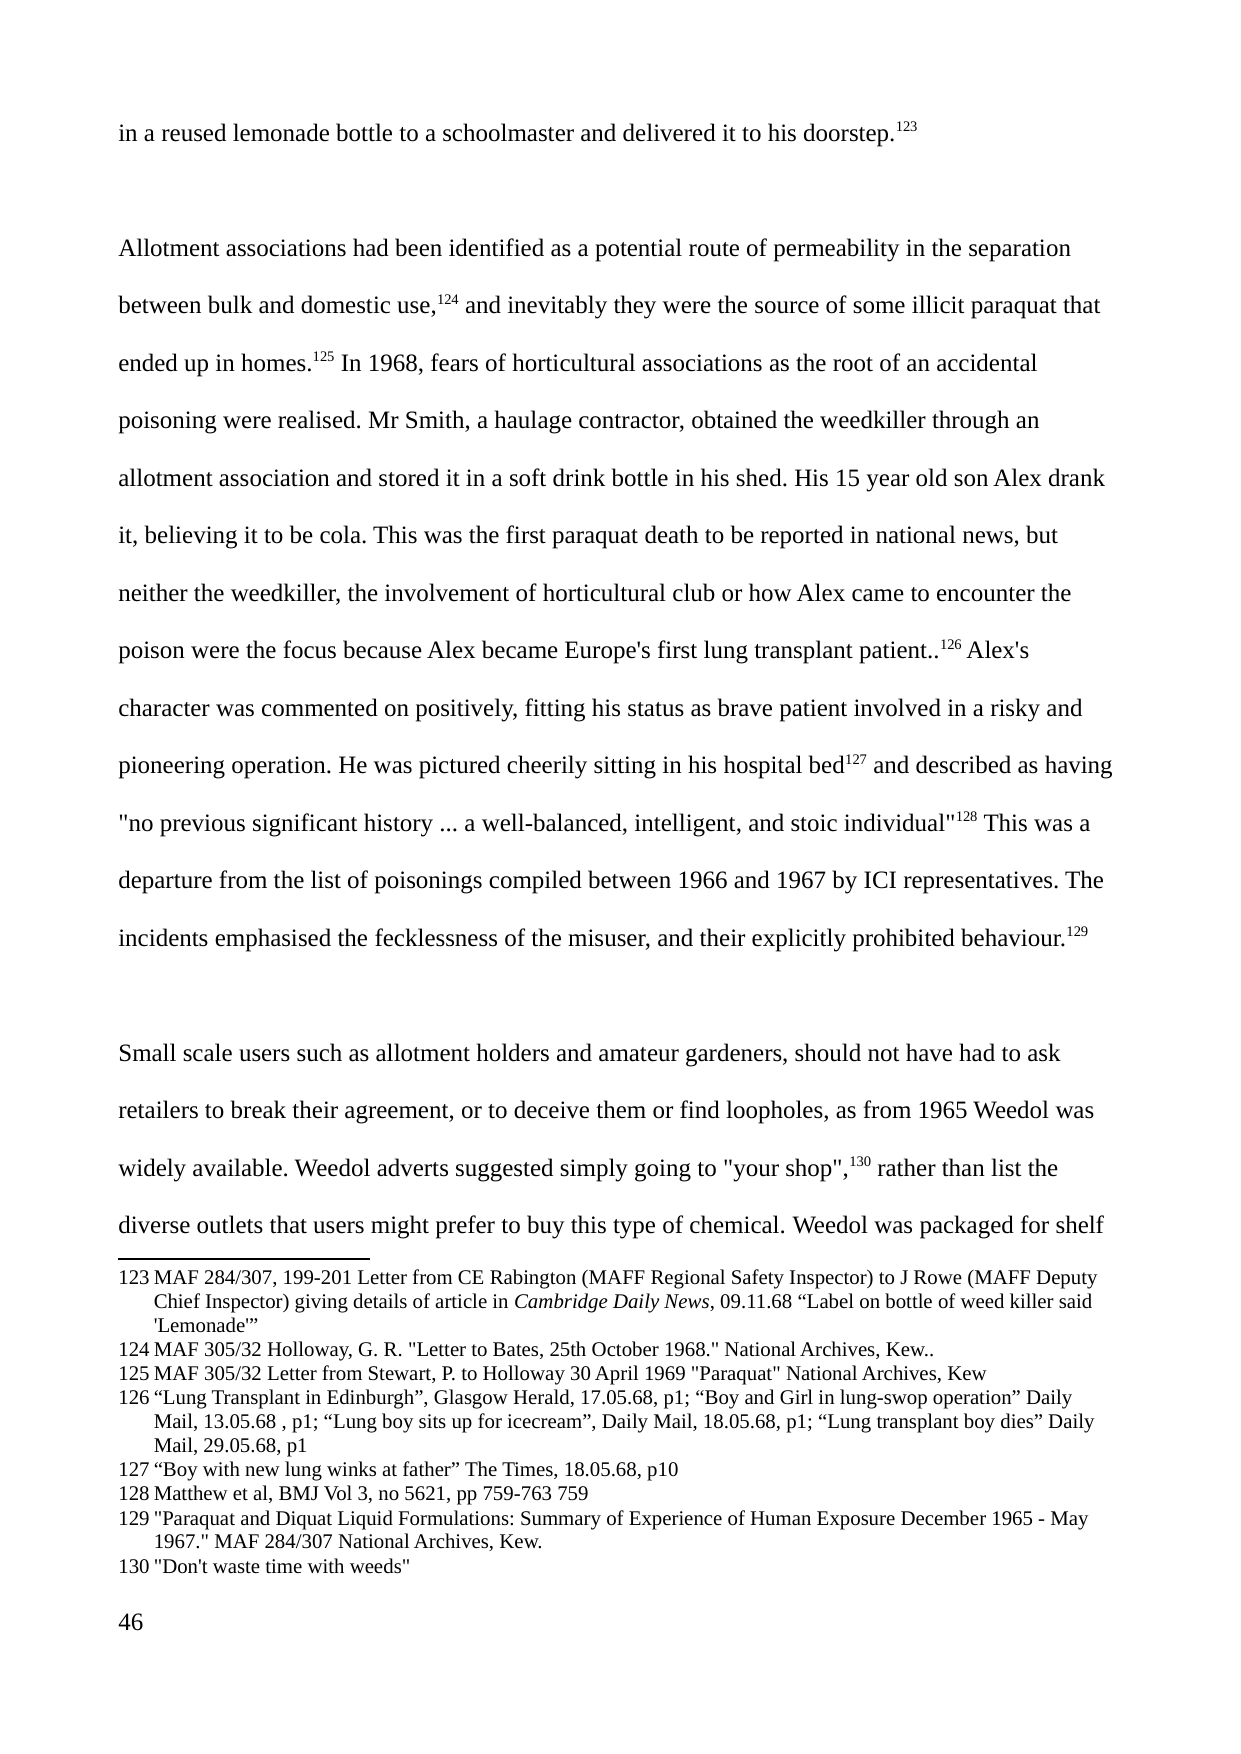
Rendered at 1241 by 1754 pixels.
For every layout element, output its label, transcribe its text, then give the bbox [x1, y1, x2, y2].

text "Paraquat and Diquat Liquid Formulations: Summary of Experience of Human Exposure December 1965 - May 1967." MAF 284/307 National Archives, Kew. [118, 1505, 1122, 1553]
text in a reused lemonade bottle to a schoolmaster and delivered it to his doorstep. [118, 118, 1122, 147]
text Matthew et al, BMJ Vol 3, no 5621, pp 759-763 759 [118, 1481, 1122, 1505]
text MAF 305/32 Holloway, G. R. "Letter to Bates, 25th October 1968." National Archives, Kew.. [118, 1337, 1122, 1361]
text MAF 305/32 Letter from Stewart, P. to Holloway 30 April 1969 "Paraquat" National Archives, Kew [118, 1361, 1122, 1385]
text "Don't waste time with weeds" [118, 1553, 1122, 1578]
text “Lung Transplant in Edinburgh”, Glasgow Herald, 17.05.68, p1; “Boy and Girl in lung-swop operation” Daily Mail, 13.05.68 , p1; “Lung boy sits up for icecream”, Daily Mail, 18.05.68, p1; “Lung transplant boy dies” Daily Mail, 29.05.68, p1 [118, 1385, 1122, 1457]
text “Boy with new lung winks at father” The Times, 18.05.68, p10 [118, 1457, 1122, 1481]
text Allotment associations had been identified as a potential route of permeability in the separation between bulk and domestic use, and inevitably they were the source of some illicit paraquat that ended up in homes. In 1968, fears of horticultural associations as the root of an accidental poisoning were realised. Mr Smith, a haulage contractor, obtained the weedkiller through an allotment association and stored it in a soft drink bottle in his shed. His 15 year old son Alex drank it, believing it to be cola. This was the first paraquat death to be reported in national news, but neither the weedkiller, the involvement of horticultural club or how Alex came to encounter the poison were the focus because Alex became Europe's first lung transplant patient.. Alex's character was commented on positively, fitting his status as brave patient involved in a risky and pioneering operation. He was pictured cheerily sitting in his hospital bed and described as having "no previous significant history ... a well-balanced, intelligent, and stoic individual" This was a departure from the list of poisonings compiled between 1966 and 1967 by ICI representatives. The incidents emphasised the fecklessness of the misuser, and their explicitly prohibited behaviour. [118, 233, 1122, 952]
text Small scale users such as allotment holders and amateur gardeners, should not have had to ask retailers to break their agreement, or to deceive them or find loopholes, as from 1965 Weedol was widely available. Weedol adverts suggested simply going to "your shop", rather than list the diverse outlets that users might prefer to buy this type of chemical. Weedol was packaged for shelf [118, 1038, 1122, 1239]
text MAF 284/307, 199-201 Letter from CE Rabington (MAFF Regional Safety Inspector) to J Rowe (MAFF Deputy Chief Inspector) giving details of article in Cambridge Daily News, 09.11.68 “Label on bottle of weed killer said 'Lemonade'” [118, 1265, 1122, 1337]
